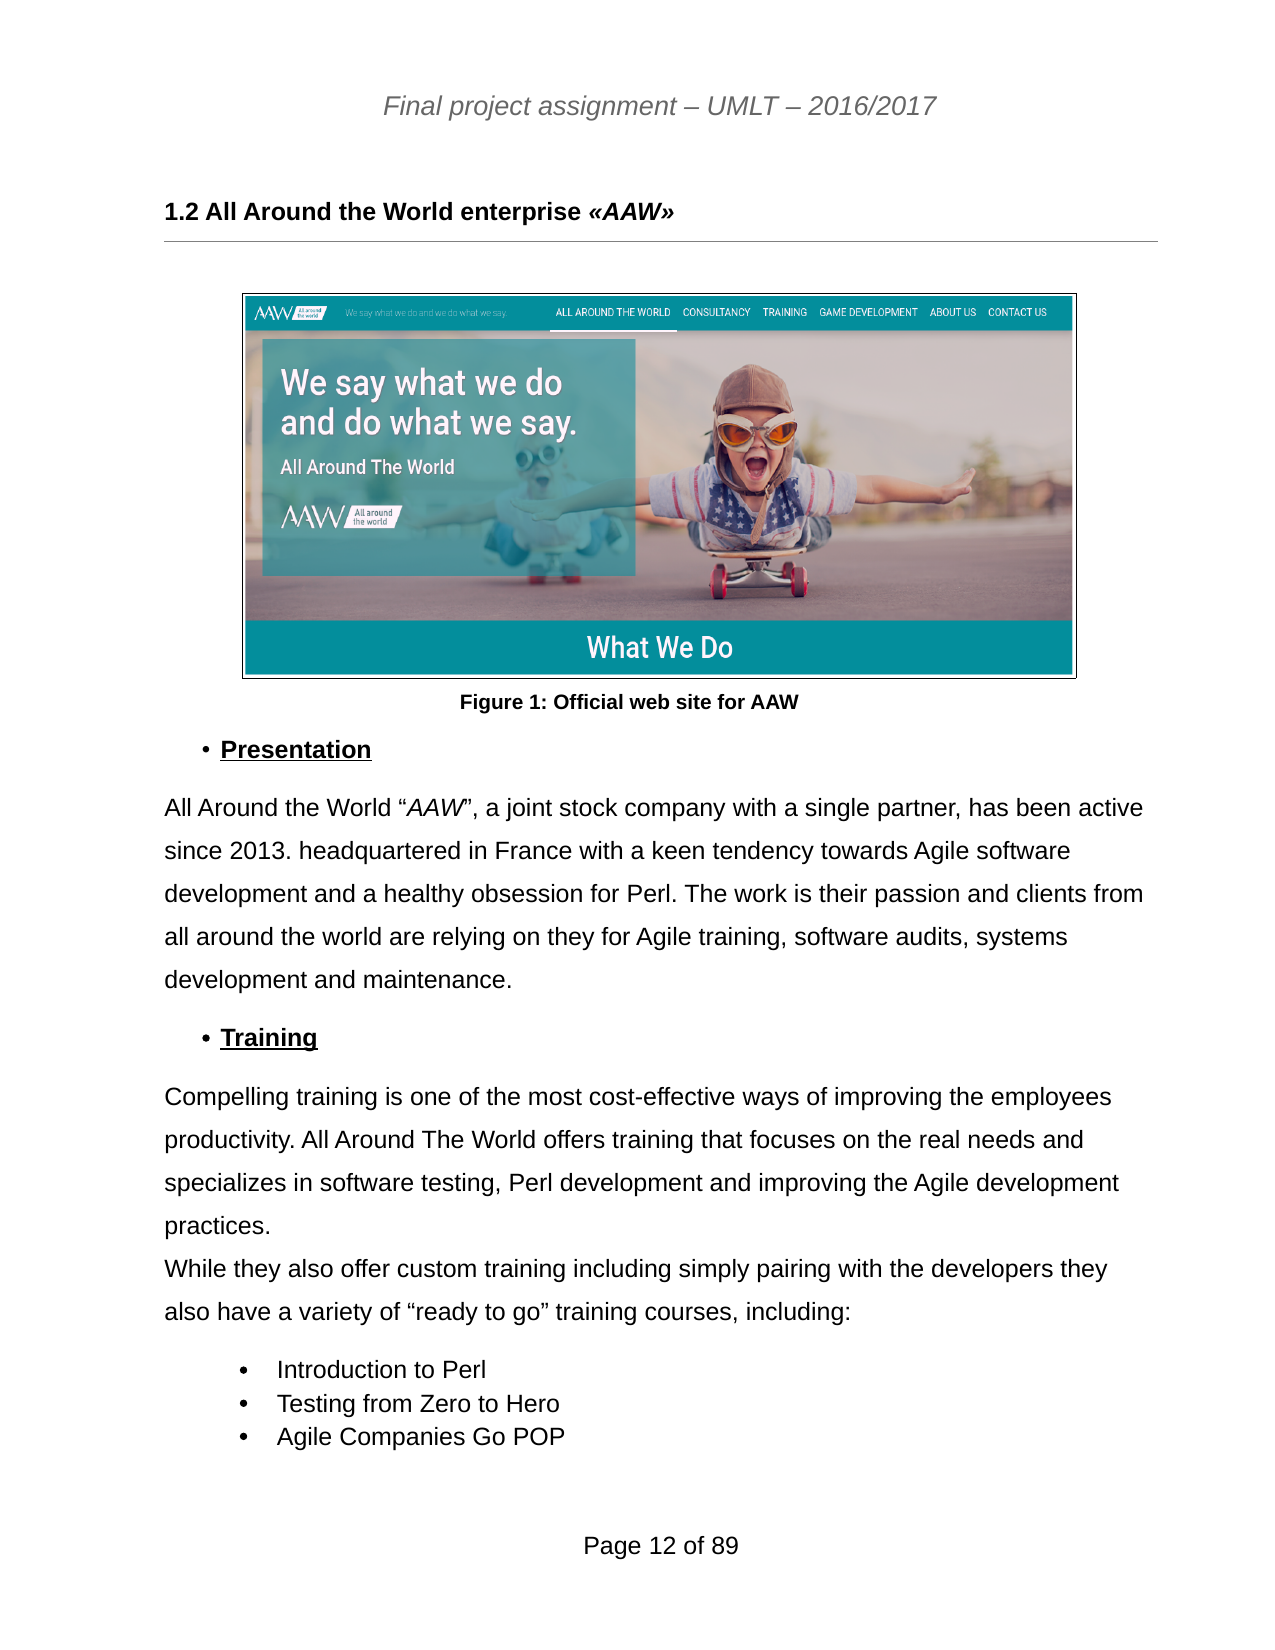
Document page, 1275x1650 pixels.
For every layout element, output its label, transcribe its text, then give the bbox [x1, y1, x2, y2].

subtitle 1.2 All Around the World enterprise «AAW» [164, 197, 1158, 226]
text Figure 1: Official web site for AAW [164, 270, 1158, 714]
text While they also offer custom training including simply pairing with the developers they also have a variety of “ready to go” training courses, including: [164, 1254, 1158, 1326]
list Presentation [202, 734, 1158, 763]
list Testing from Zero to Hero [239, 1388, 1158, 1417]
picture [245, 296, 1073, 675]
text Compelling training is one of the most cost-effective ways of improving the employees productivity. All Around The World offers training that focuses on the real needs and specializes in software testing, Perl development and improving the Agile development practices. [164, 1082, 1158, 1240]
list Agile Companies Go POP [239, 1422, 1158, 1451]
list Training [202, 1023, 1158, 1052]
text All Around the World “AAW”, a joint stock company with a single partner, has been active since 2013. headquartered in France with a keen tendency towards Agile software development and a healthy obsession for Perl. The work is their passion and clients from all around the world are relying on they for Agile training, software audits, systems development and maintenance. [164, 793, 1158, 994]
list Introduction to Perl [239, 1355, 1158, 1384]
